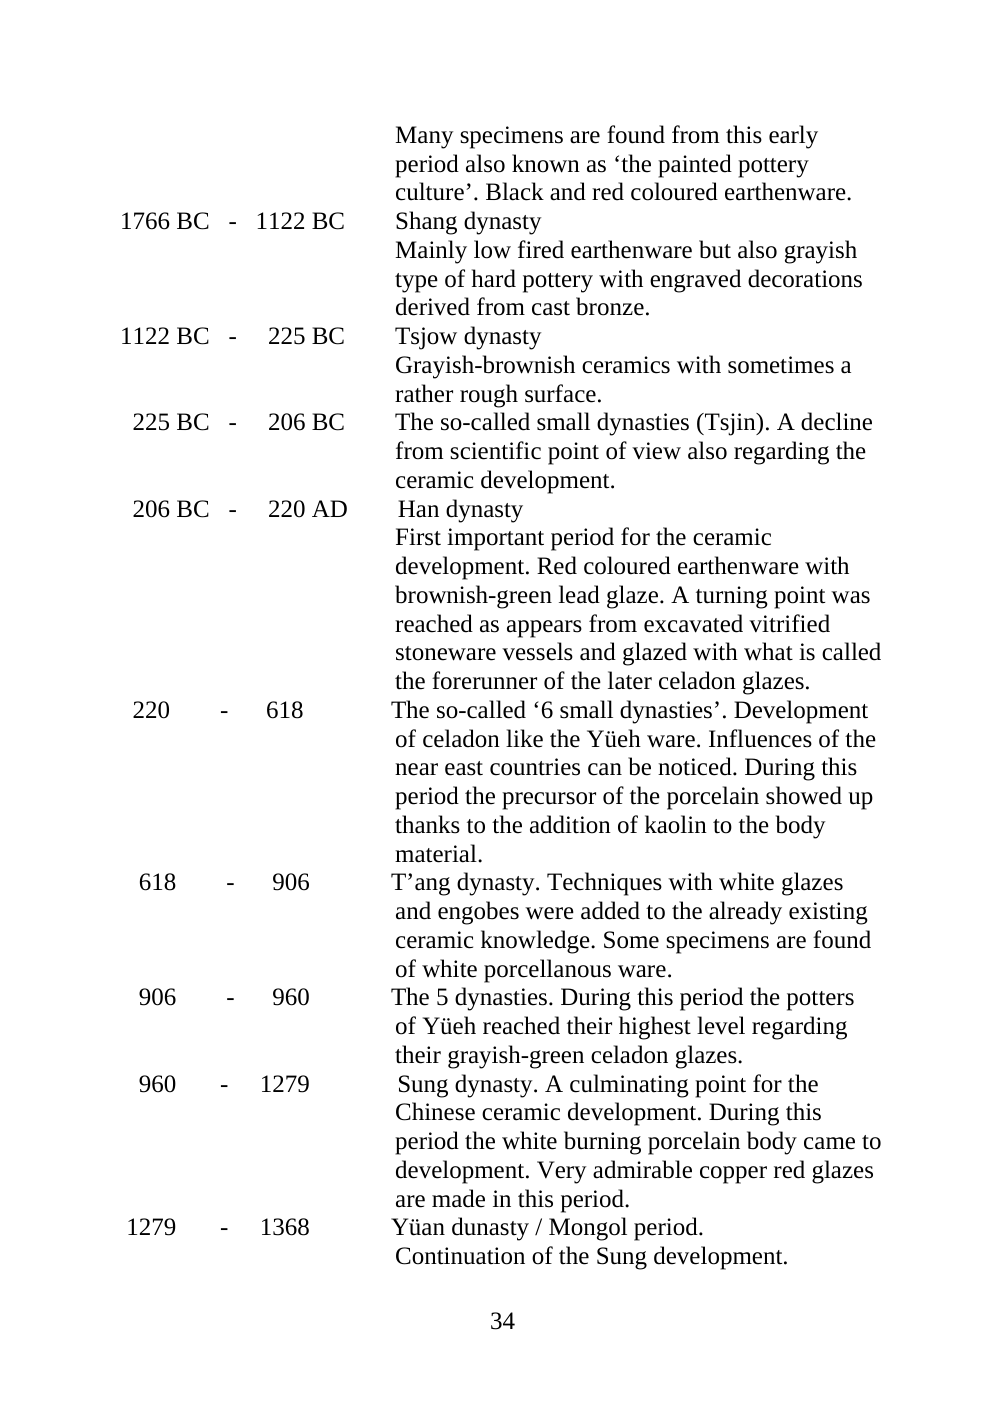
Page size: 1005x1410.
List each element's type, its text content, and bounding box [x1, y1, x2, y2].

text period the white burning porcelain body came to [120, 1126, 885, 1155]
text ceramic knowledge. Some specimens are found [120, 925, 885, 954]
text 1279 - 1368 Yüan dunasty / Mongol period. [120, 1212, 885, 1241]
text development. Very admirable copper red glazes [120, 1155, 885, 1184]
text First important period for the ceramic [176, 522, 885, 551]
text are made in this period. [120, 1184, 885, 1212]
text culture’. Black and red coloured earthenware. [176, 177, 885, 206]
text reached as appears from excavated vitrified [176, 609, 885, 637]
text Mainly low fired earthenware but also grayish [176, 235, 885, 264]
text the forerunner of the later celadon glazes. [176, 666, 885, 695]
text of white porcellanous ware. [120, 954, 885, 982]
text Many specimens are found from this early [176, 120, 885, 149]
text near east countries can be noticed. During this [120, 752, 885, 781]
text and engobes were added to the already existing [120, 896, 885, 925]
text 960 - 1279 Sung dynasty. A culminating point for the [120, 1069, 885, 1097]
text 618 - 906 T’ang dynasty. Techniques with white glazes [120, 867, 885, 896]
text stoneware vessels and glazed with what is called [176, 637, 885, 666]
text ceramic development. [120, 465, 885, 494]
text from scientific point of view also regarding the [120, 436, 885, 465]
text 1766 BC - 1122 BC Shang dynasty [120, 206, 885, 235]
text Continuation of the Sung development. [176, 1241, 885, 1270]
text 1122 BC - 225 BC Tsjow dynasty [120, 321, 885, 350]
text derived from cast bronze. [176, 292, 885, 321]
text period the precursor of the porcelain showed up [120, 781, 885, 810]
text brownish-green lead glaze. A turning point was [176, 580, 885, 609]
text 206 BC - 220 AD Han dynasty [120, 494, 885, 522]
text thanks to the addition of kaolin to the body [120, 810, 885, 839]
text rather rough surface. [176, 379, 885, 407]
text 225 BC - 206 BC The so-called small dynasties (Tsjin). A decline [120, 407, 885, 436]
text of celadon like the Yüeh ware. Influences of the [120, 724, 885, 752]
text type of hard pottery with engraved decorations [176, 264, 885, 292]
text Chinese ceramic development. During this [120, 1097, 885, 1126]
text 906 - 960 The 5 dynasties. During this period the potters [120, 982, 885, 1011]
text their grayish-green celadon glazes. [120, 1040, 885, 1069]
text Grayish-brownish ceramics with sometimes a [176, 350, 885, 379]
text period also known as ‘the painted pottery [176, 149, 885, 177]
text of Yüeh reached their highest level regarding [120, 1011, 885, 1040]
text 220 - 618 The so-called ‘6 small dynasties’. Development [120, 695, 885, 724]
text development. Red coloured earthenware with [176, 551, 885, 580]
text material. [120, 839, 885, 867]
